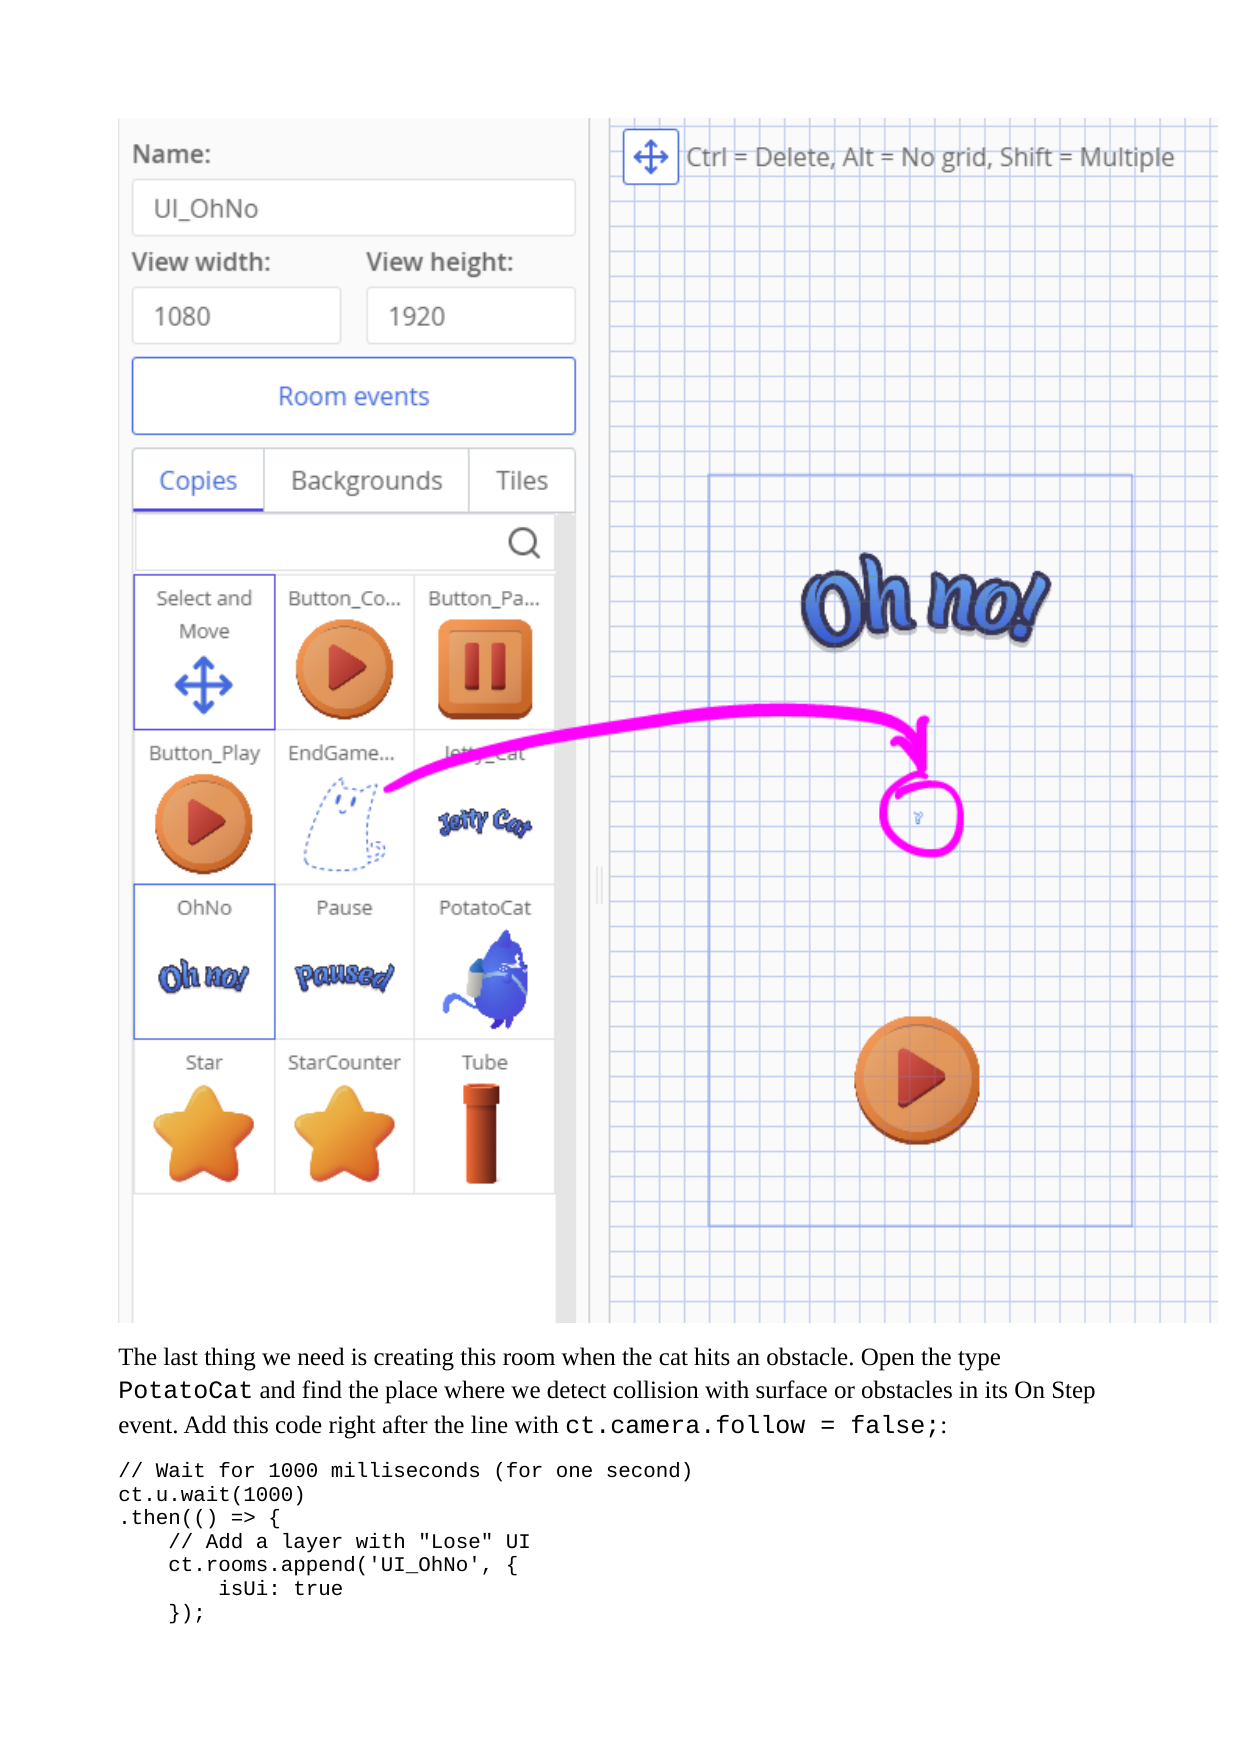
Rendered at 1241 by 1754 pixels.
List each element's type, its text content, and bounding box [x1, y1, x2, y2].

picture [118, 118, 1219, 1323]
text ct.u.wait(1000) [118, 1483, 1122, 1507]
text }); [118, 1602, 1122, 1625]
text // Wait for 1000 milliseconds (for one second) [118, 1460, 1122, 1483]
text The last thing we need is creating this room when the cat hits an obstacle. Open the type PotatoCat and find the place where we detect collision with surface or obstacles in its On Step event. Add this code right after the line with ct.camera.follow = false;: [118, 1342, 1122, 1441]
text ct.rooms.append('UI_OhNo', { [118, 1554, 1122, 1578]
text isUi: true [118, 1578, 1122, 1602]
text // Add a layer with "Lose" UI [118, 1531, 1122, 1554]
text .then(() => { [118, 1507, 1122, 1531]
